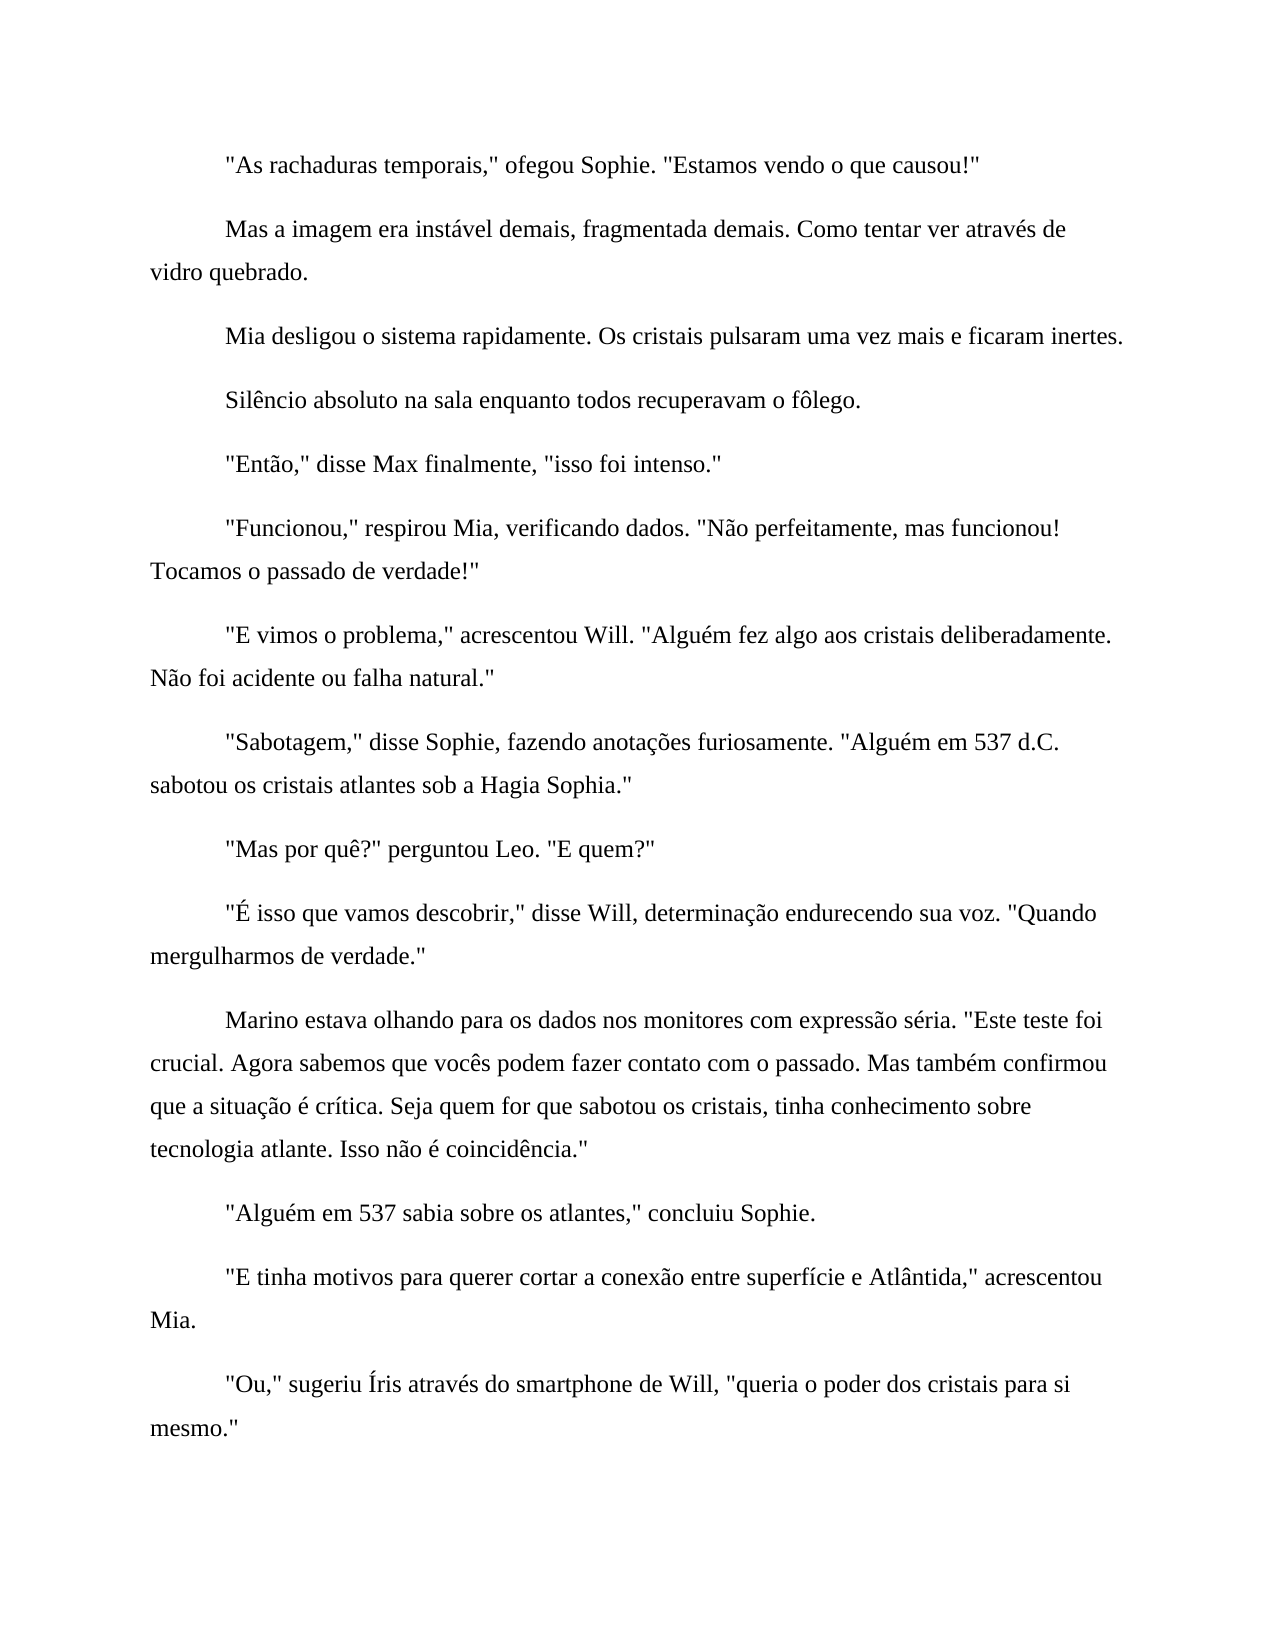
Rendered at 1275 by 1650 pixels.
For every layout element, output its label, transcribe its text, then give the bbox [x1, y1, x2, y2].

text "As rachaduras temporais," ofegou Sophie. "Estamos vendo o que causou!" [150, 150, 1125, 179]
text "E vimos o problema," acrescentou Will. "Alguém fez algo aos cristais deliberadamente. Não foi acidente ou falha natural." [150, 620, 1125, 692]
text "Então," disse Max finalmente, "isso foi intenso." [150, 449, 1125, 478]
text "Sabotagem," disse Sophie, fazendo anotações furiosamente. "Alguém em 537 d.C. sabotou os cristais atlantes sob a Hagia Sophia." [150, 727, 1125, 799]
text Silêncio absoluto na sala enquanto todos recuperavam o fôlego. [150, 385, 1125, 414]
text "E tinha motivos para querer cortar a conexão entre superfície e Atlântida," acrescentou Mia. [150, 1262, 1125, 1334]
text "Funcionou," respirou Mia, verificando dados. "Não perfeitamente, mas funcionou! Tocamos o passado de verdade!" [150, 513, 1125, 585]
text Marino estava olhando para os dados nos monitores com expressão séria. "Este teste foi crucial. Agora sabemos que vocês podem fazer contato com o passado. Mas também confirmou que a situação é crítica. Seja quem for que sabotou os cristais, tinha conhecimento sobre tecnologia atlante. Isso não é coincidência." [150, 1005, 1125, 1163]
text Mas a imagem era instável demais, fragmentada demais. Como tentar ver através de vidro quebrado. [150, 214, 1125, 286]
text Mia desligou o sistema rapidamente. Os cristais pulsaram uma vez mais e ficaram inertes. [150, 321, 1125, 350]
text "É isso que vamos descobrir," disse Will, determinação endurecendo sua voz. "Quando mergulharmos de verdade." [150, 898, 1125, 970]
text "Ou," sugeriu Íris através do smartphone de Will, "queria o poder dos cristais para si mesmo." [150, 1369, 1125, 1441]
text "Mas por quê?" perguntou Leo. "E quem?" [150, 834, 1125, 863]
text "Alguém em 537 sabia sobre os atlantes," concluiu Sophie. [150, 1198, 1125, 1227]
